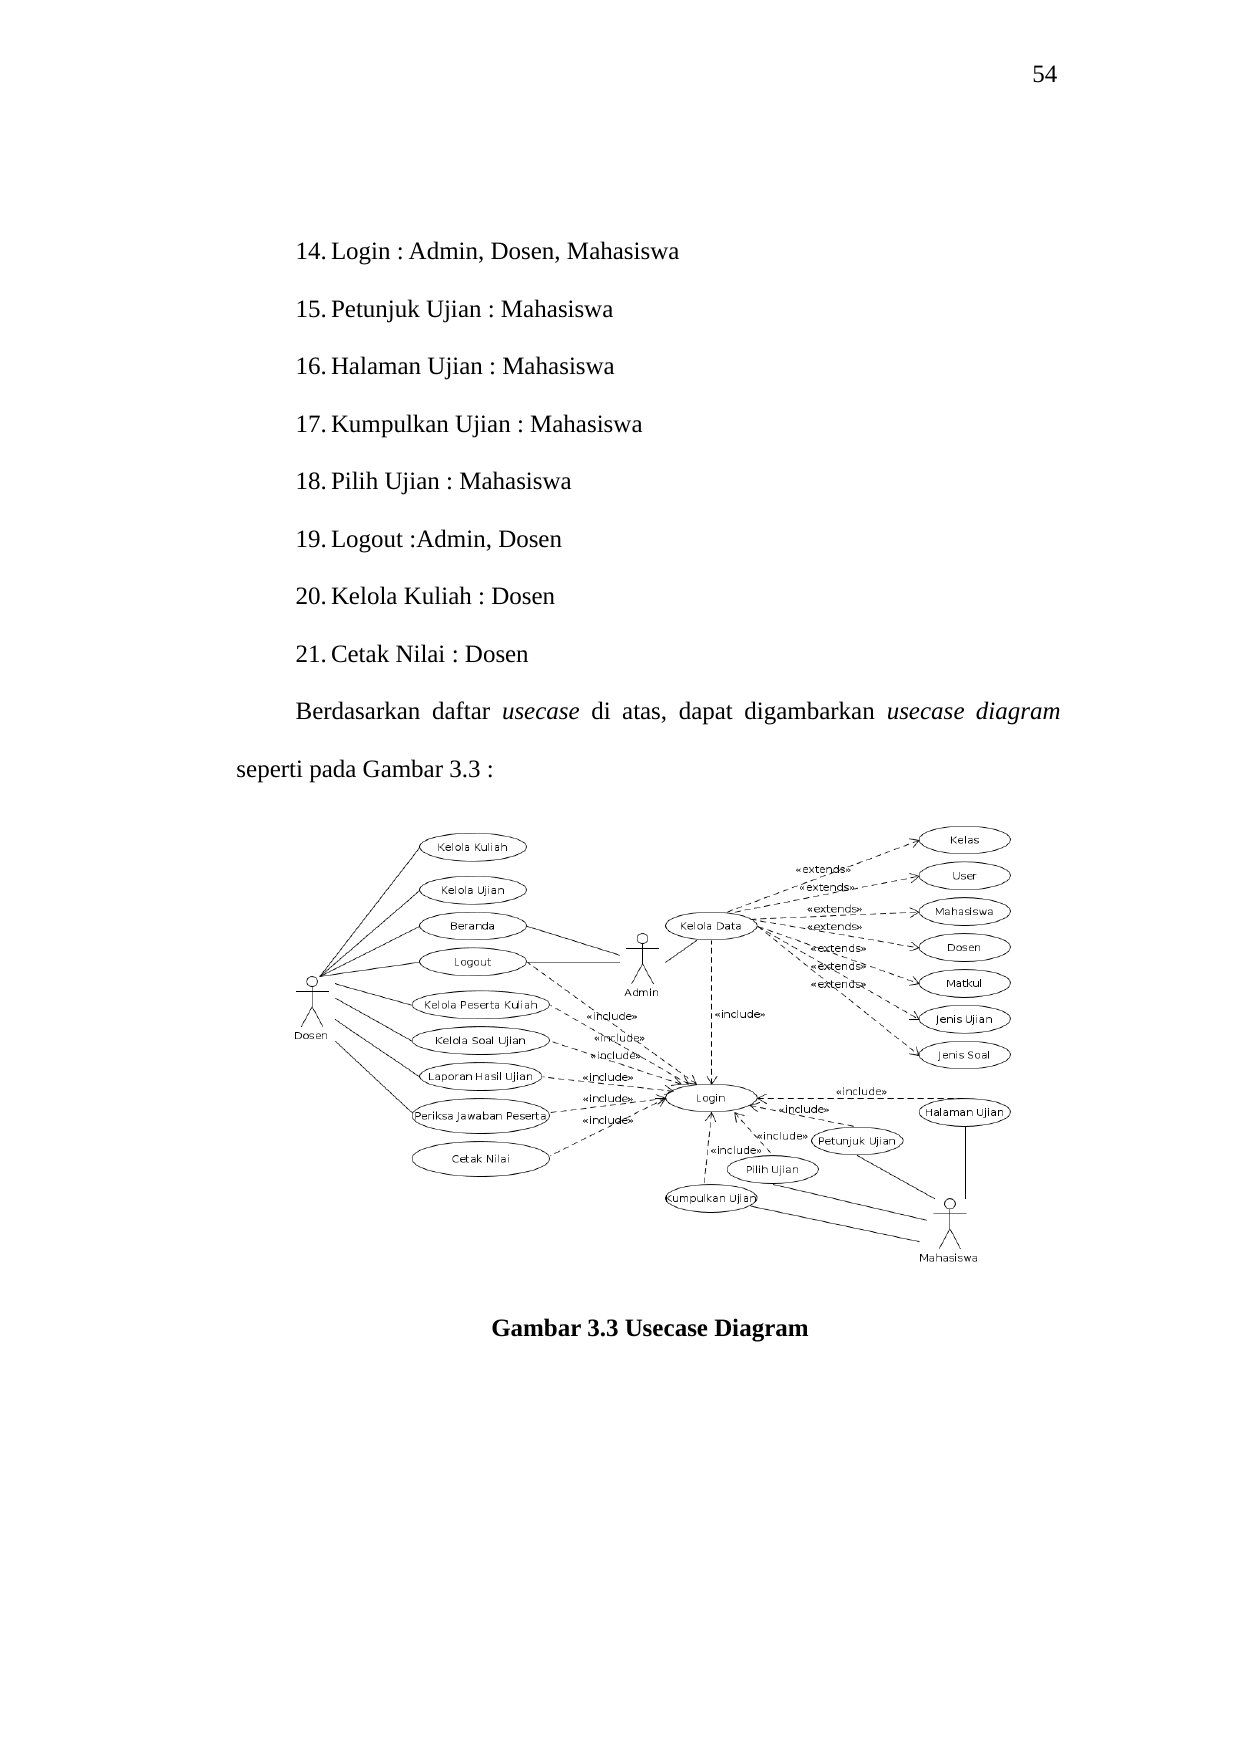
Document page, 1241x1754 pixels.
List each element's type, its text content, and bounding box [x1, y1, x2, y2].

list Cetak Nilai : Dosen [295, 639, 1063, 667]
list Kelola Kuliah : Dosen [295, 581, 1063, 610]
list Petunjuk Ujian : Mahasiswa [295, 294, 1063, 322]
list Login : Admin, Dosen, Mahasiswa [295, 236, 1063, 265]
text Berdasarkan daftar usecase di atas, dapat digambarkan usecase diagram seperti pada Gambar 3.3 : [236, 696, 1063, 782]
list Logout :Admin, Dosen [295, 524, 1063, 552]
list Halaman Ujian : Mahasiswa [295, 351, 1063, 380]
list Kumpulkan Ujian : Mahasiswa [295, 409, 1063, 437]
picture [273, 811, 1026, 1284]
list Pilih Ujian : Mahasiswa [295, 466, 1063, 495]
text Gambar 3.3 Usecase Diagram [273, 1284, 1026, 1342]
